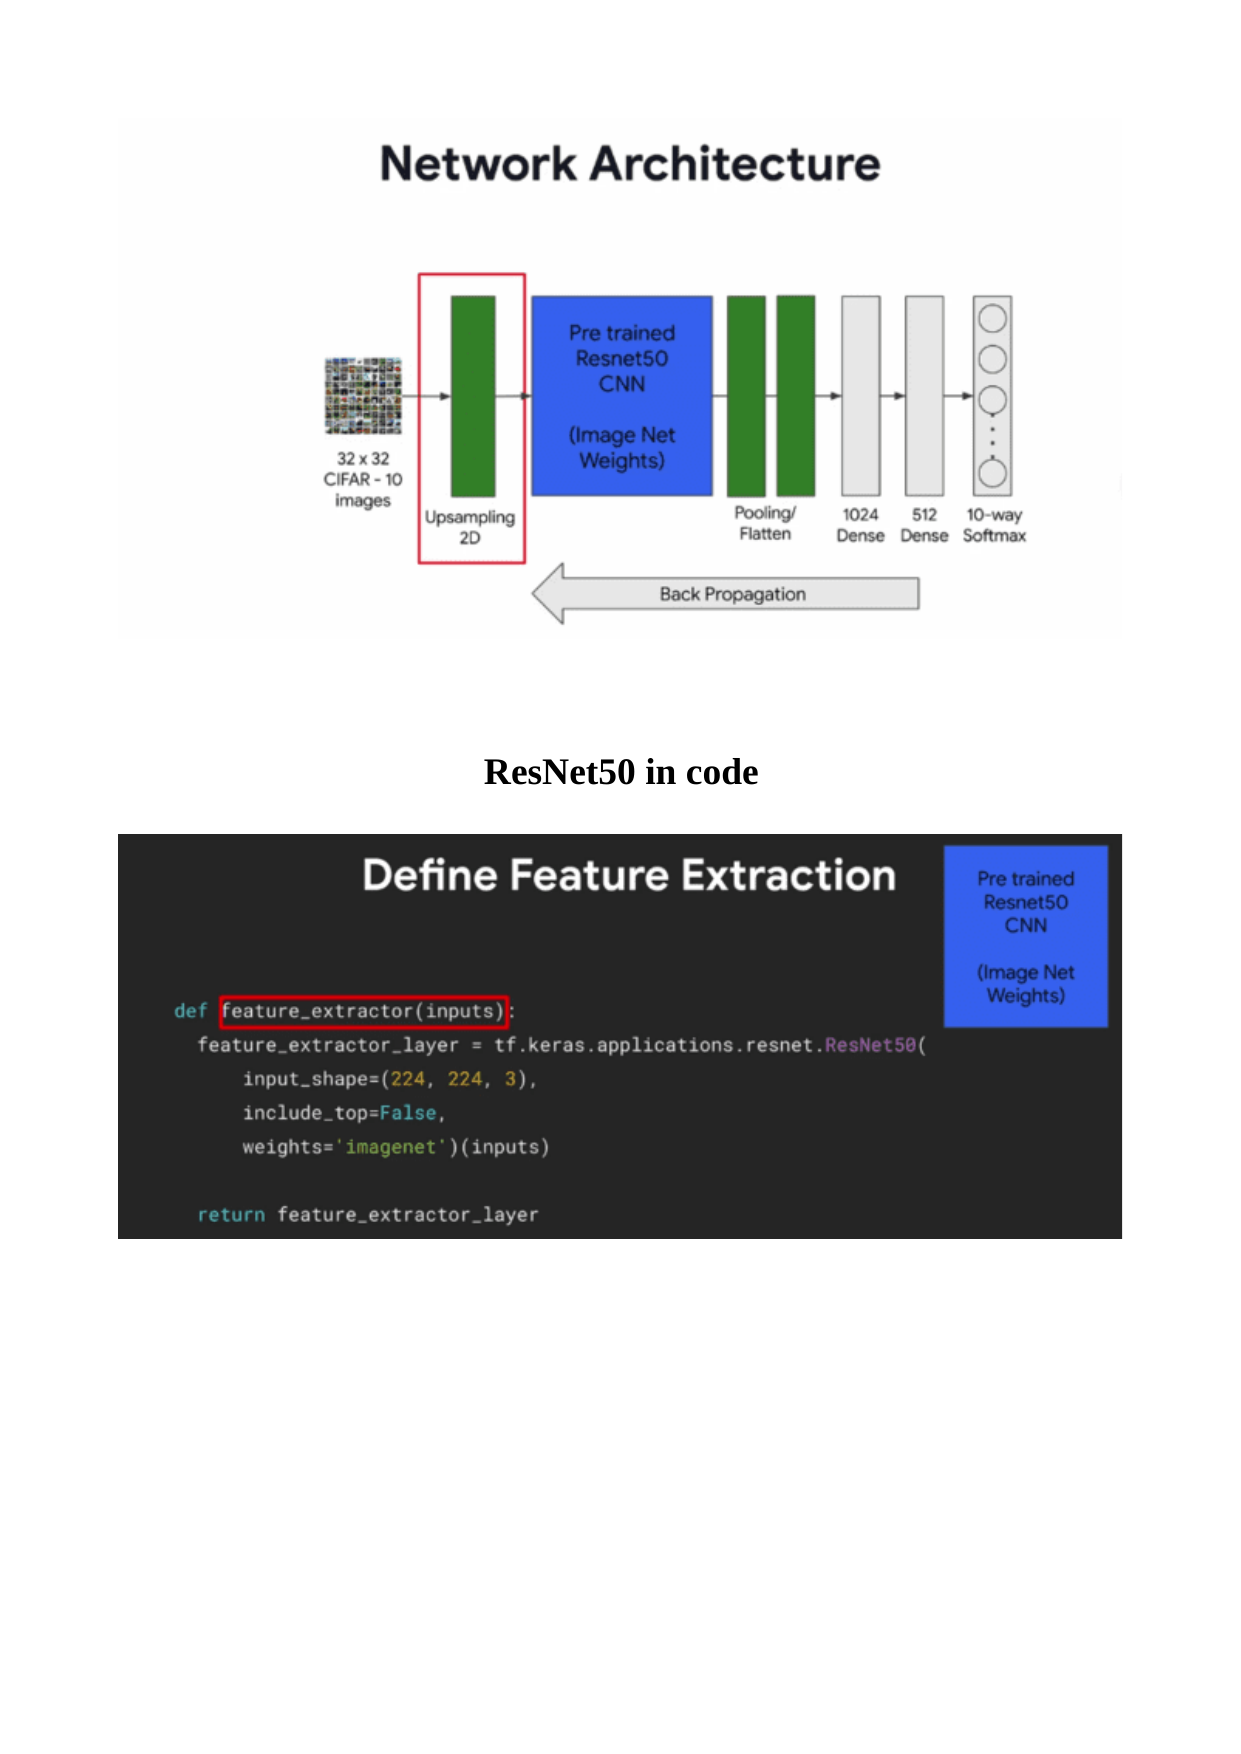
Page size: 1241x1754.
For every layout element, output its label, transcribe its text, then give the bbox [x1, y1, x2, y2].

subtitle ResNet50 in code [118, 750, 1122, 793]
picture [118, 834, 1123, 1239]
picture [118, 118, 1123, 639]
